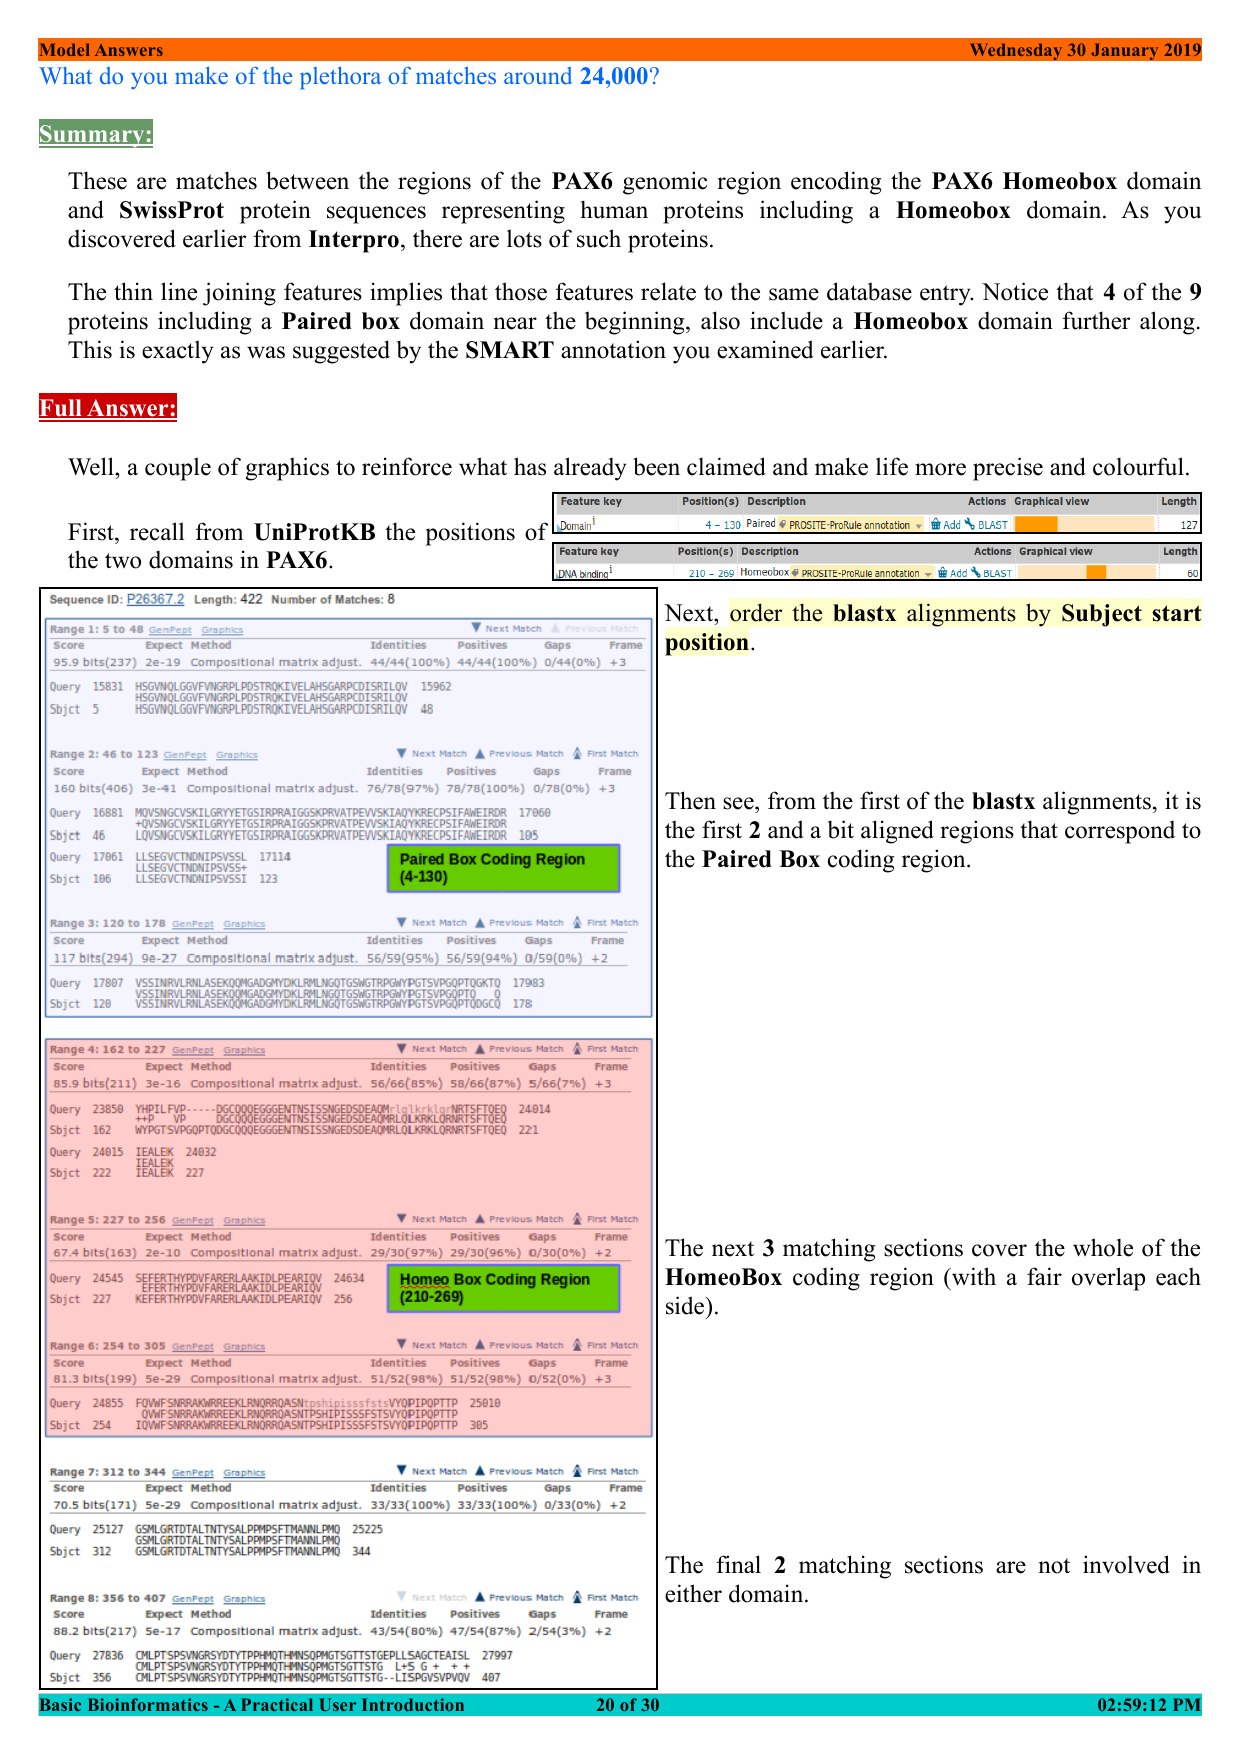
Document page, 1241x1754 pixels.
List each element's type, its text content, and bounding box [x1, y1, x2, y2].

text The thin line joining features implies that those features relate to the same database entry. Notice that 4 of the 9 proteins including a Paired box domain near the beginning, also include a Homeobox domain further along. This is exactly as was suggested by the SMART annotation you examined earlier. [68, 277, 1202, 364]
text The next 3 matching sections cover the whole of the HomeoBox coding region (with a fair overlap each side). [658, 1233, 1202, 1320]
text Next, order the blastx alignments by Subject start position. [658, 598, 1202, 656]
text What do you make of the plethora of matches around 24,000? [38, 61, 1202, 89]
text Full Answer: [38, 393, 1202, 422]
text These are matches between the regions of the PAX6 genomic region encoding the PAX6 Homeobox domain and SwissProt protein sequences representing human proteins including a Homeobox domain. As you discovered earlier from Interpro, there are lots of such proteins. [68, 166, 1202, 253]
text Then see, from the first of the blastx alignments, it is the first 2 and a bit aligned regions that correspond to the Paired Box coding region. [658, 786, 1202, 873]
picture [41, 589, 656, 1688]
text Summary: [38, 119, 1202, 148]
picture [554, 494, 1200, 532]
picture [554, 544, 1200, 579]
text Well, a couple of graphics to reinforce what has already been claimed and make life more precise and colourful. [68, 452, 1202, 481]
text First, recall from UniProtKB the positions of the two domains in PAX6. [68, 516, 1202, 574]
text The final 2 matching sections are not involved in either domain. [658, 1550, 1202, 1608]
